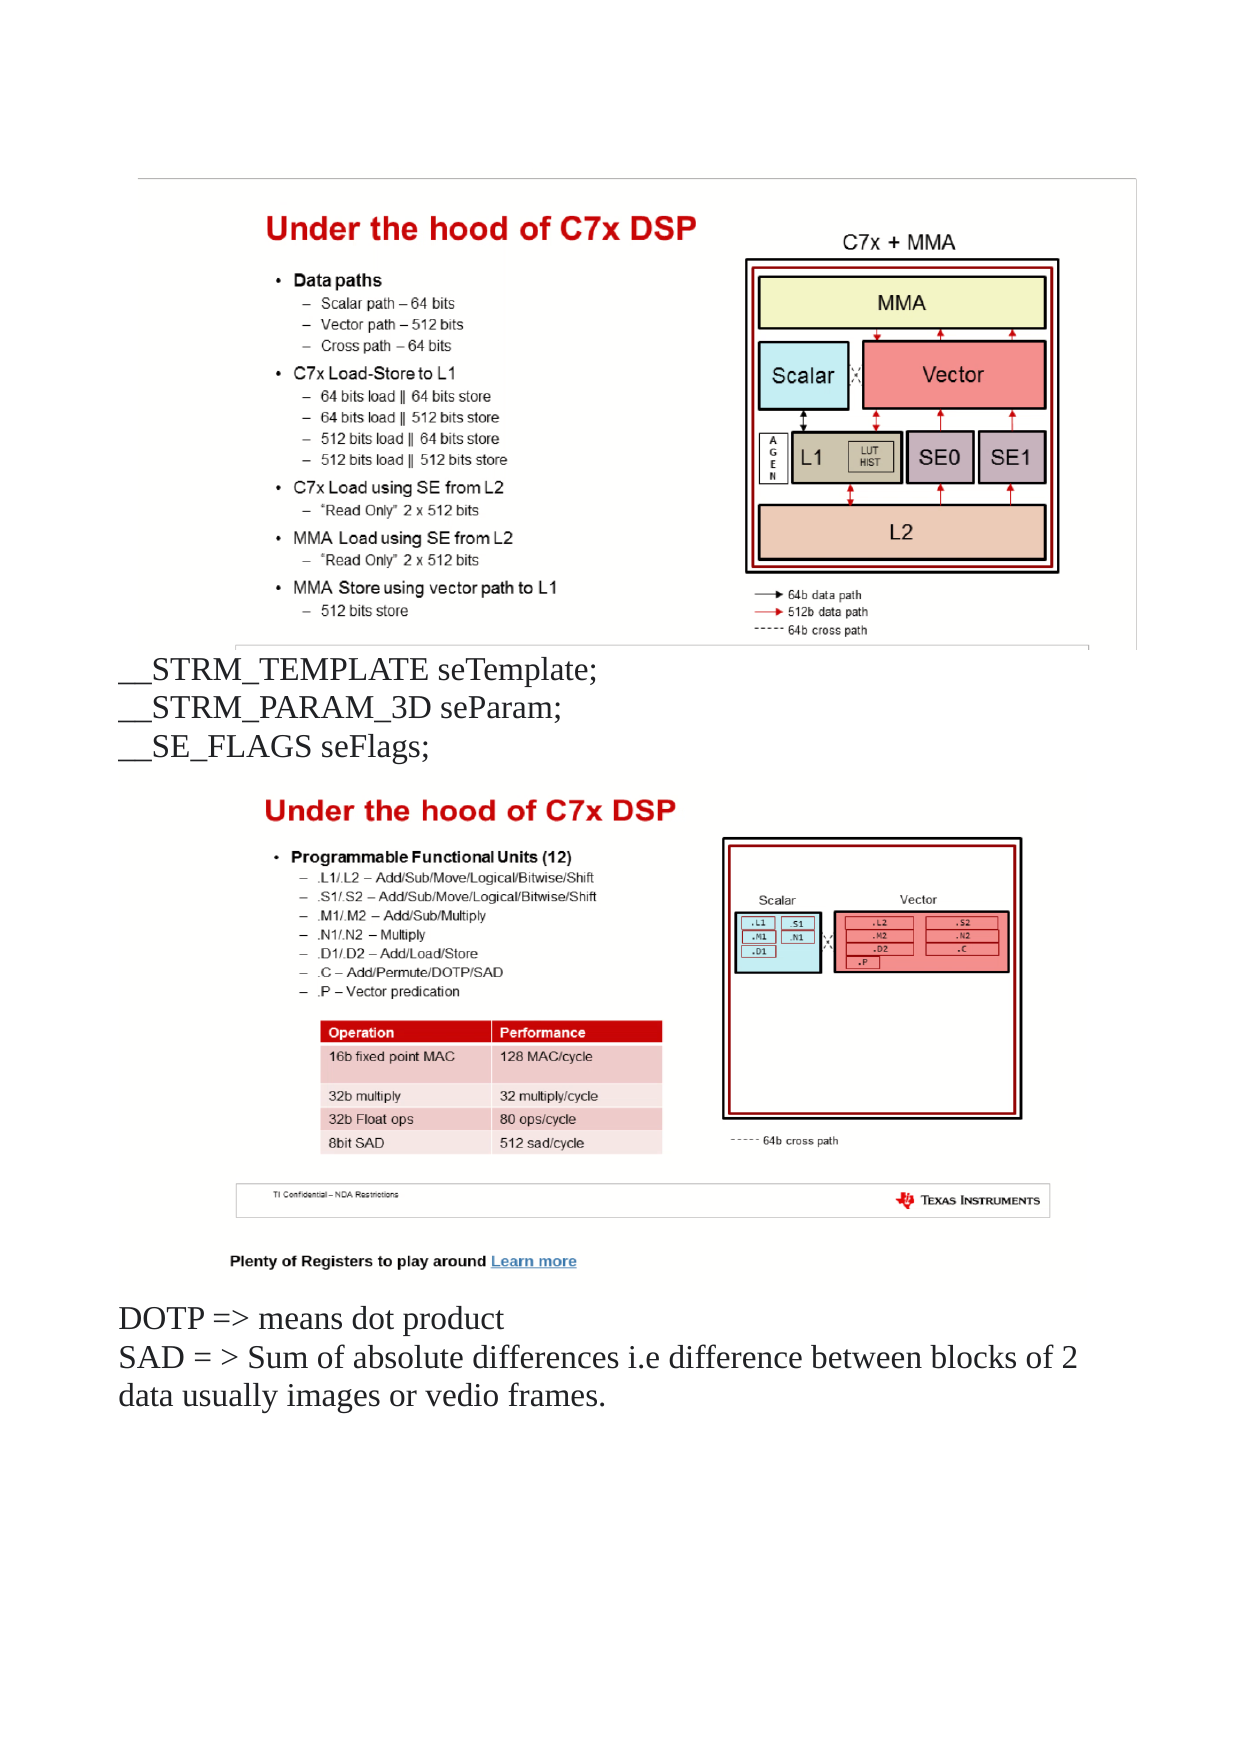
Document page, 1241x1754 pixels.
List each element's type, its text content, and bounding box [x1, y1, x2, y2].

text DOTP => means dot product [118, 1131, 1122, 1337]
text SAD = > Sum of absolute differences i.e difference between blocks of 2 data usually images or vedio frames. [118, 1337, 1122, 1413]
text __SE_FLAGS seFlags; [118, 726, 1122, 764]
picture [137, 168, 1138, 650]
text __STRM_PARAM_3D seParam; [118, 687, 1122, 726]
picture [118, 770, 1088, 1299]
text __STRM_TEMPLATE seTemplate; [118, 156, 1122, 687]
